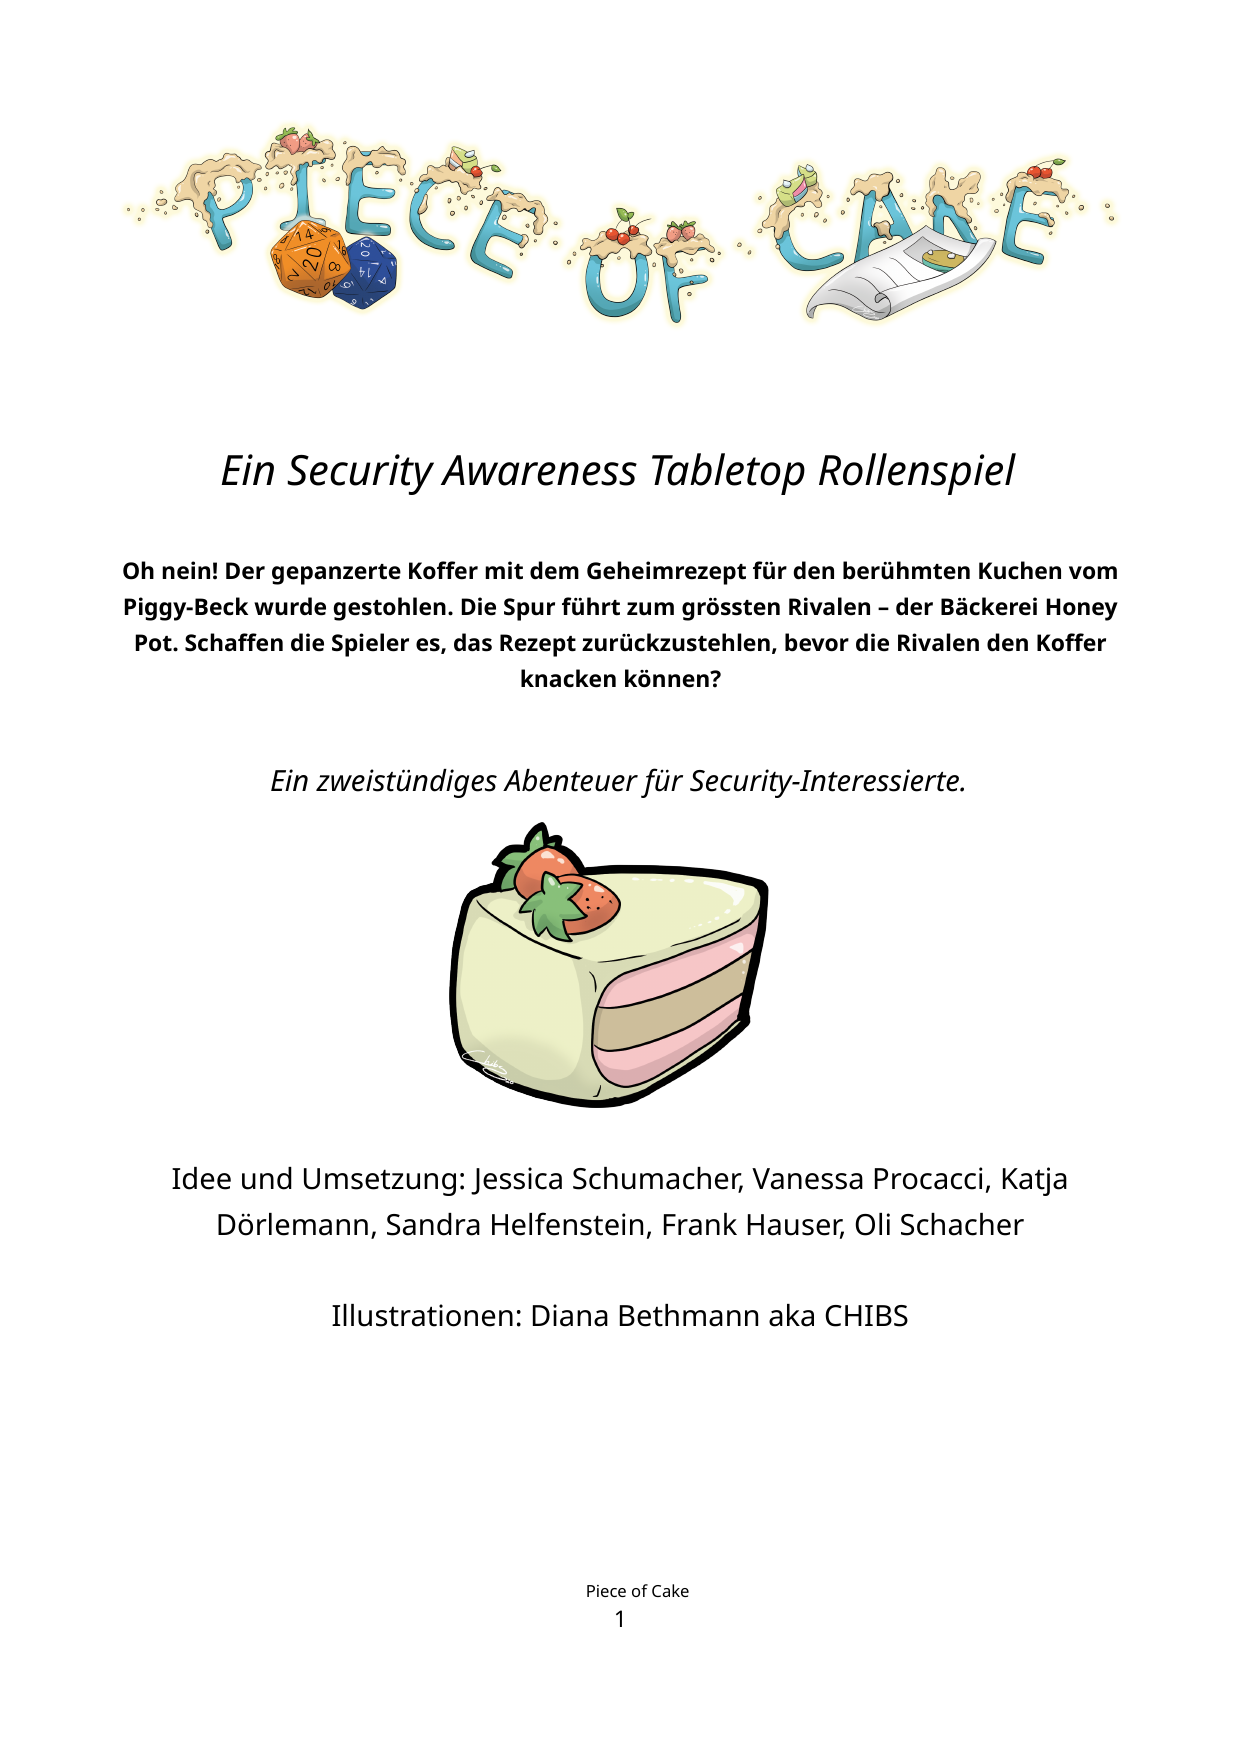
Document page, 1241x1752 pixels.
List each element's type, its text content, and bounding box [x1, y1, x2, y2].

text Ein zweistündiges Abenteuer für Security-Interessierte. [118, 760, 1122, 800]
subtitle Ein Security Awareness Tabletop Rollenspiel [118, 441, 1122, 497]
picture [449, 822, 769, 1108]
text Idee und Umsetzung: Jessica Schumacher, Vanessa Procacci, Katja Dörlemann, Sandra Helfenstein, Frank Hauser, Oli Schacher Illustrationen: Diana Bethmann aka CHIBS [118, 1158, 1122, 1335]
picture [118, 118, 1123, 332]
text Oh nein! Der gepanzerte Koffer mit dem Geheimrezept für den berühmten Kuchen vom Piggy-Beck wurde gestohlen. Die Spur führt zum grössten Rivalen – der Bäckerei Honey Pot. Schaffen die Spieler es, das Rezept zurückzustehlen, bevor die Rivalen den Koffer knacken können? [118, 555, 1122, 694]
